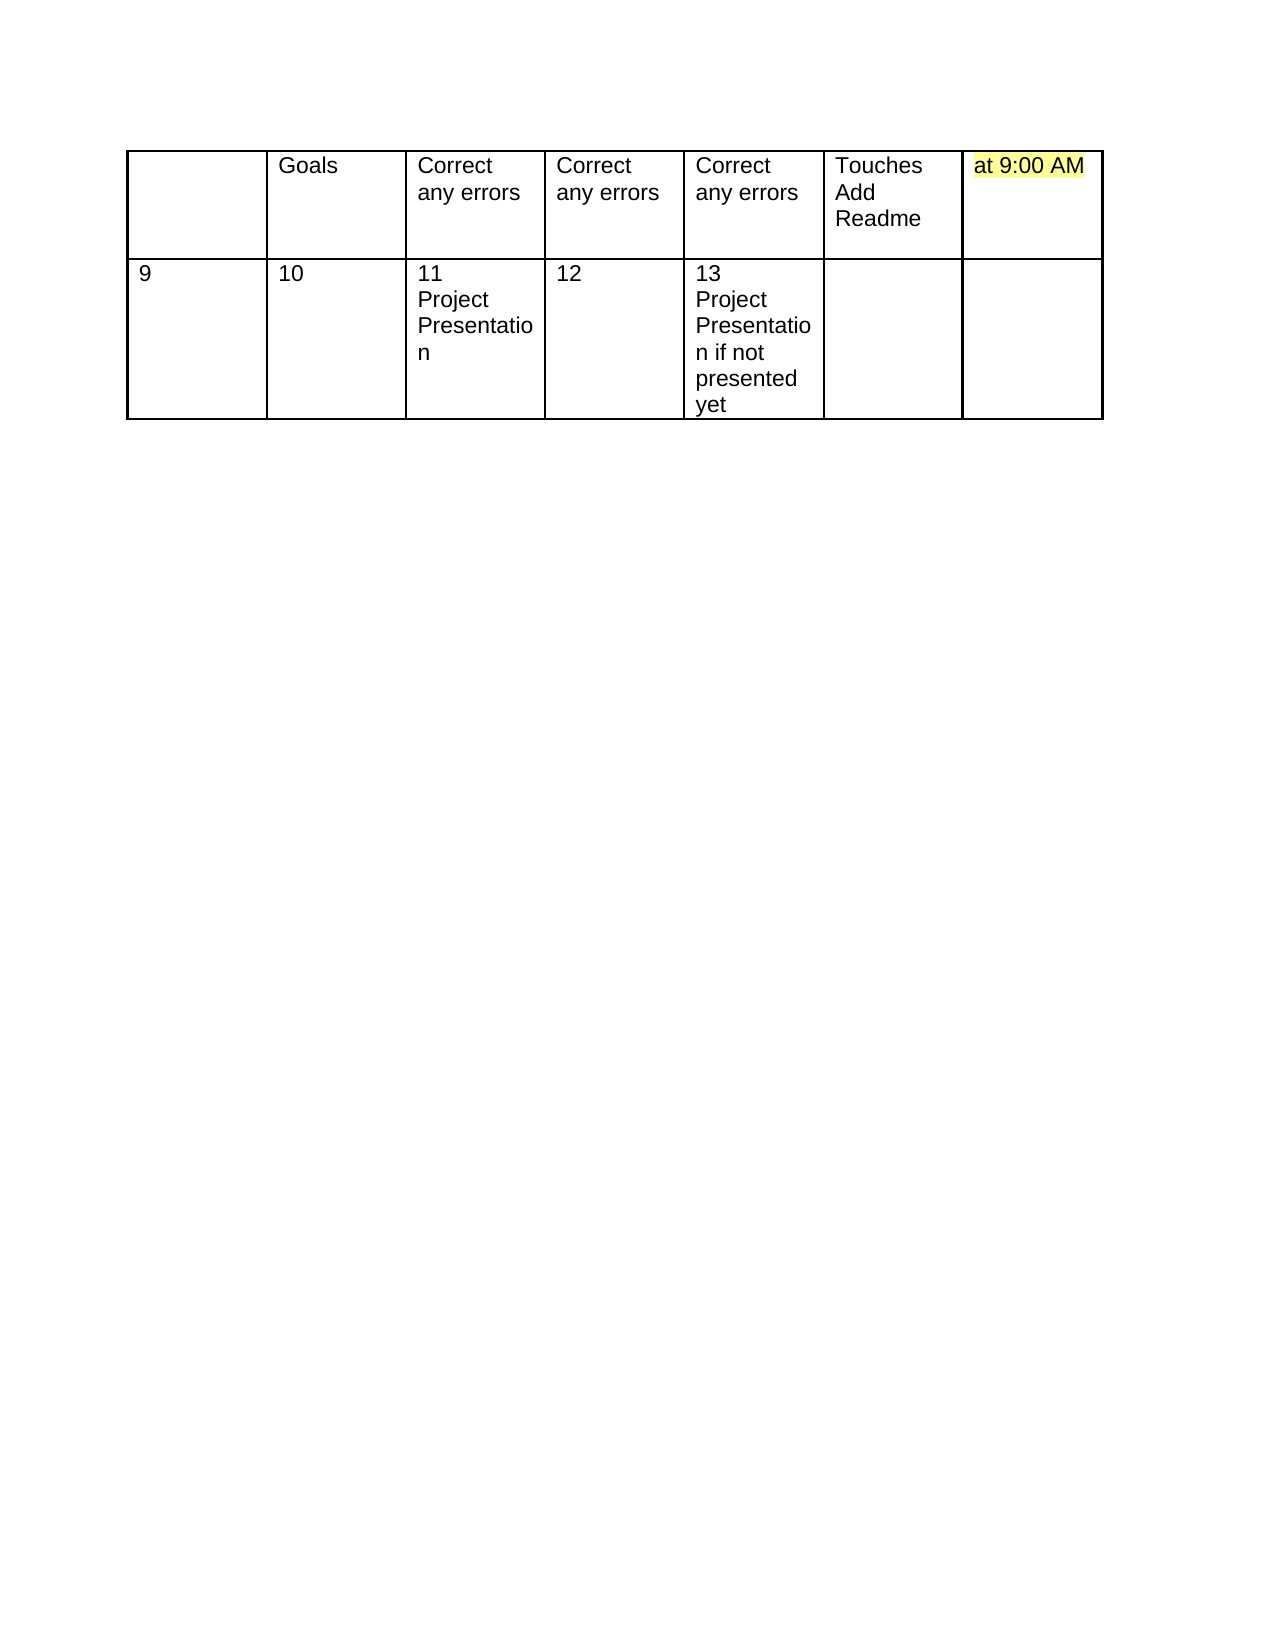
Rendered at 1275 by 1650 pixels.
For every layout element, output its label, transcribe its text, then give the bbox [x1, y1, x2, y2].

table_cell 3 Stretch Goals [268, 152, 405, 257]
table_cell [825, 260, 961, 418]
table_cell 7 Final Touches Add Readme [825, 152, 835, 257]
table_cell 4 Test App Correct any errors [407, 152, 544, 257]
table_cell 8 Project due at 9:00 AM [964, 152, 1101, 257]
table_cell 7 Final Touches Add Readme [951, 152, 961, 257]
table_cell 5 Test App Correct any errors [546, 152, 683, 257]
table_cell [129, 152, 266, 257]
table_cell [964, 260, 1101, 418]
table_cell 13 Project Presentation if not presented yet [812, 260, 823, 418]
table_cell 10 [268, 260, 405, 418]
table_cell 13 Project Presentation if not presented yet [685, 260, 695, 418]
table_cell 11 Project Presentation [407, 260, 544, 418]
table_cell 6 Test App Correct any errors [685, 152, 823, 257]
table_cell 12 [546, 260, 683, 418]
table_cell 9 [129, 260, 266, 418]
